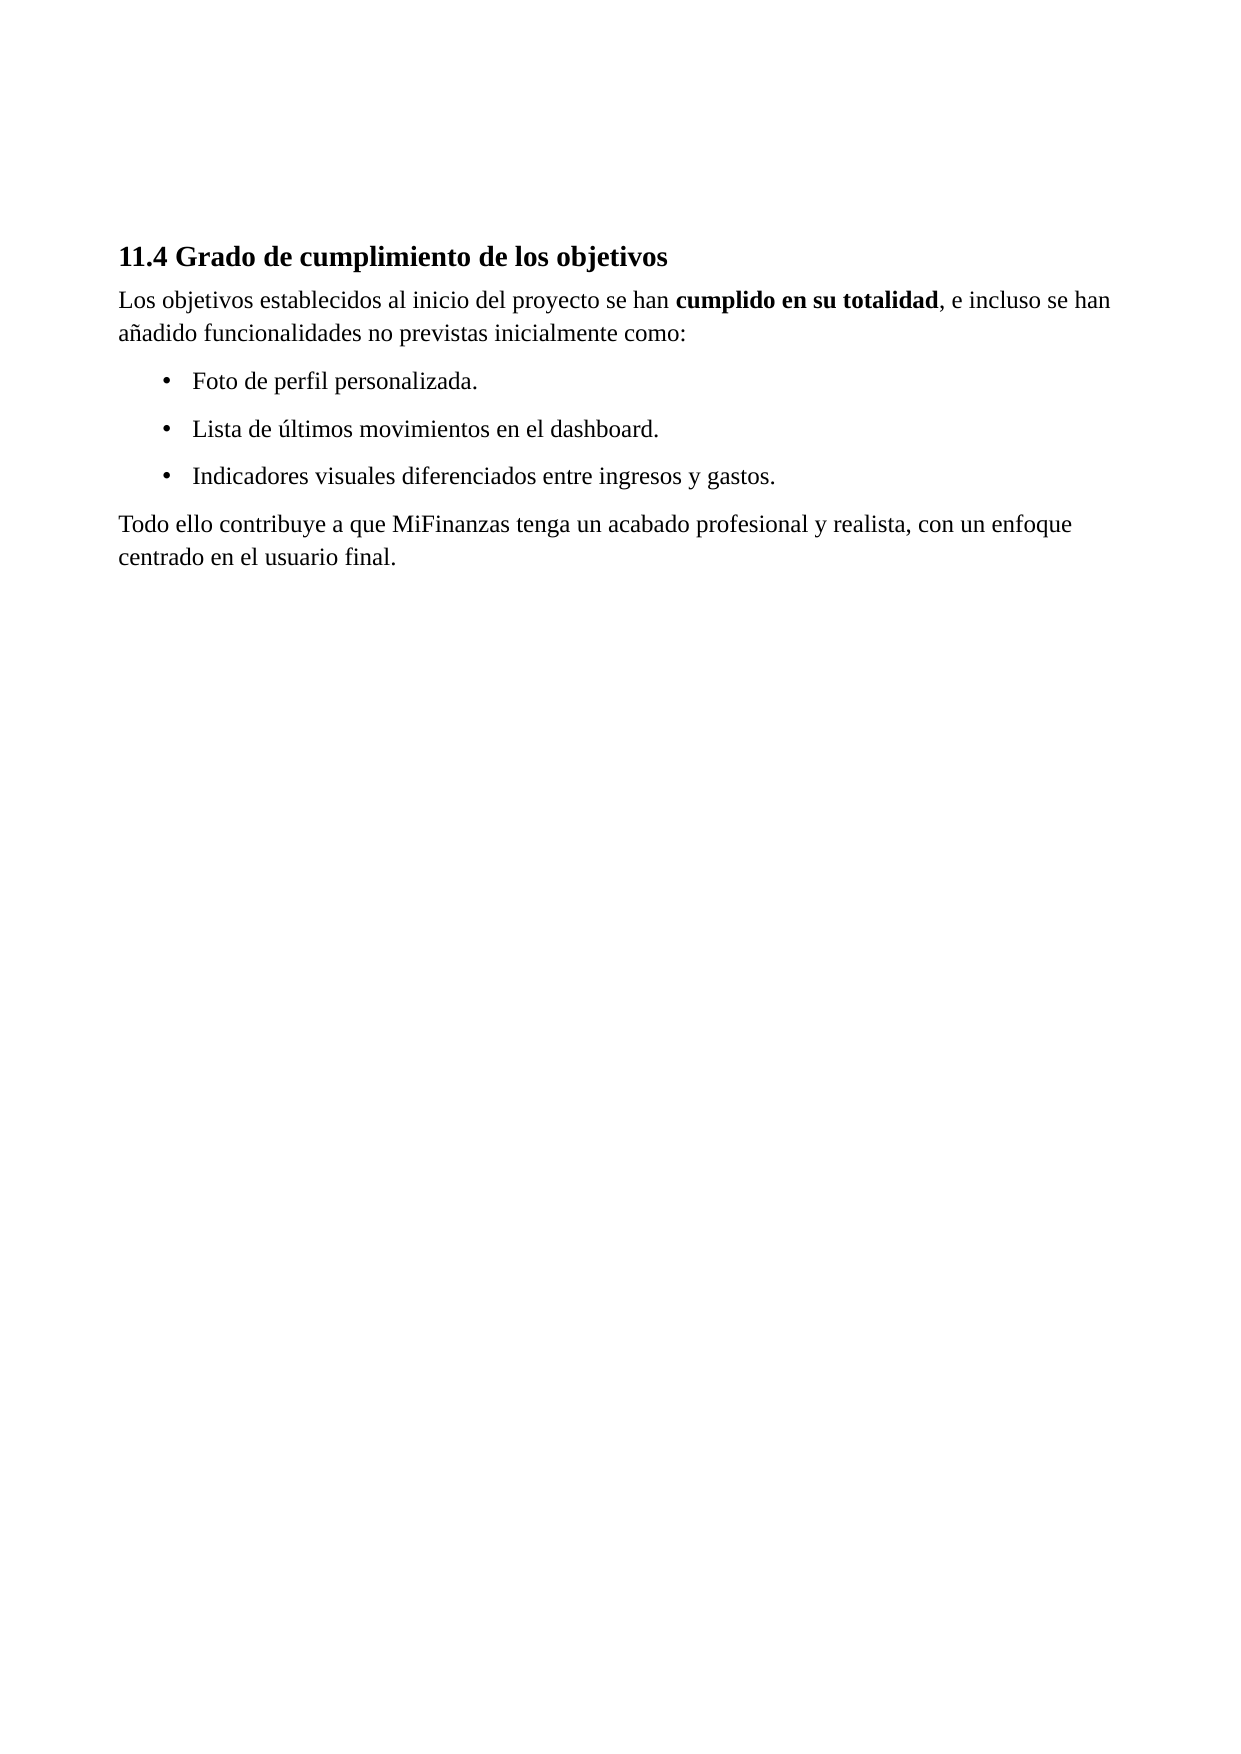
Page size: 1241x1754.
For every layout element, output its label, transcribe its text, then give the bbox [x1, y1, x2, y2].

text Todo ello contribuye a que MiFinanzas tenga un acabado profesional y realista, con un enfoque centrado en el usuario final. [118, 509, 1122, 571]
text Los objetivos establecidos al inicio del proyecto se han cumplido en su totalidad, e incluso se han añadido funcionalidades no previstas inicialmente como: [118, 285, 1122, 347]
list Lista de últimos movimientos en el dashboard. [162, 414, 1122, 442]
list Foto de perfil personalizada. [162, 366, 1122, 395]
list Indicadores visuales diferenciados entre ingresos y gastos. [162, 461, 1122, 490]
subtitle 11.4 Grado de cumplimiento de los objetivos [118, 239, 1122, 273]
